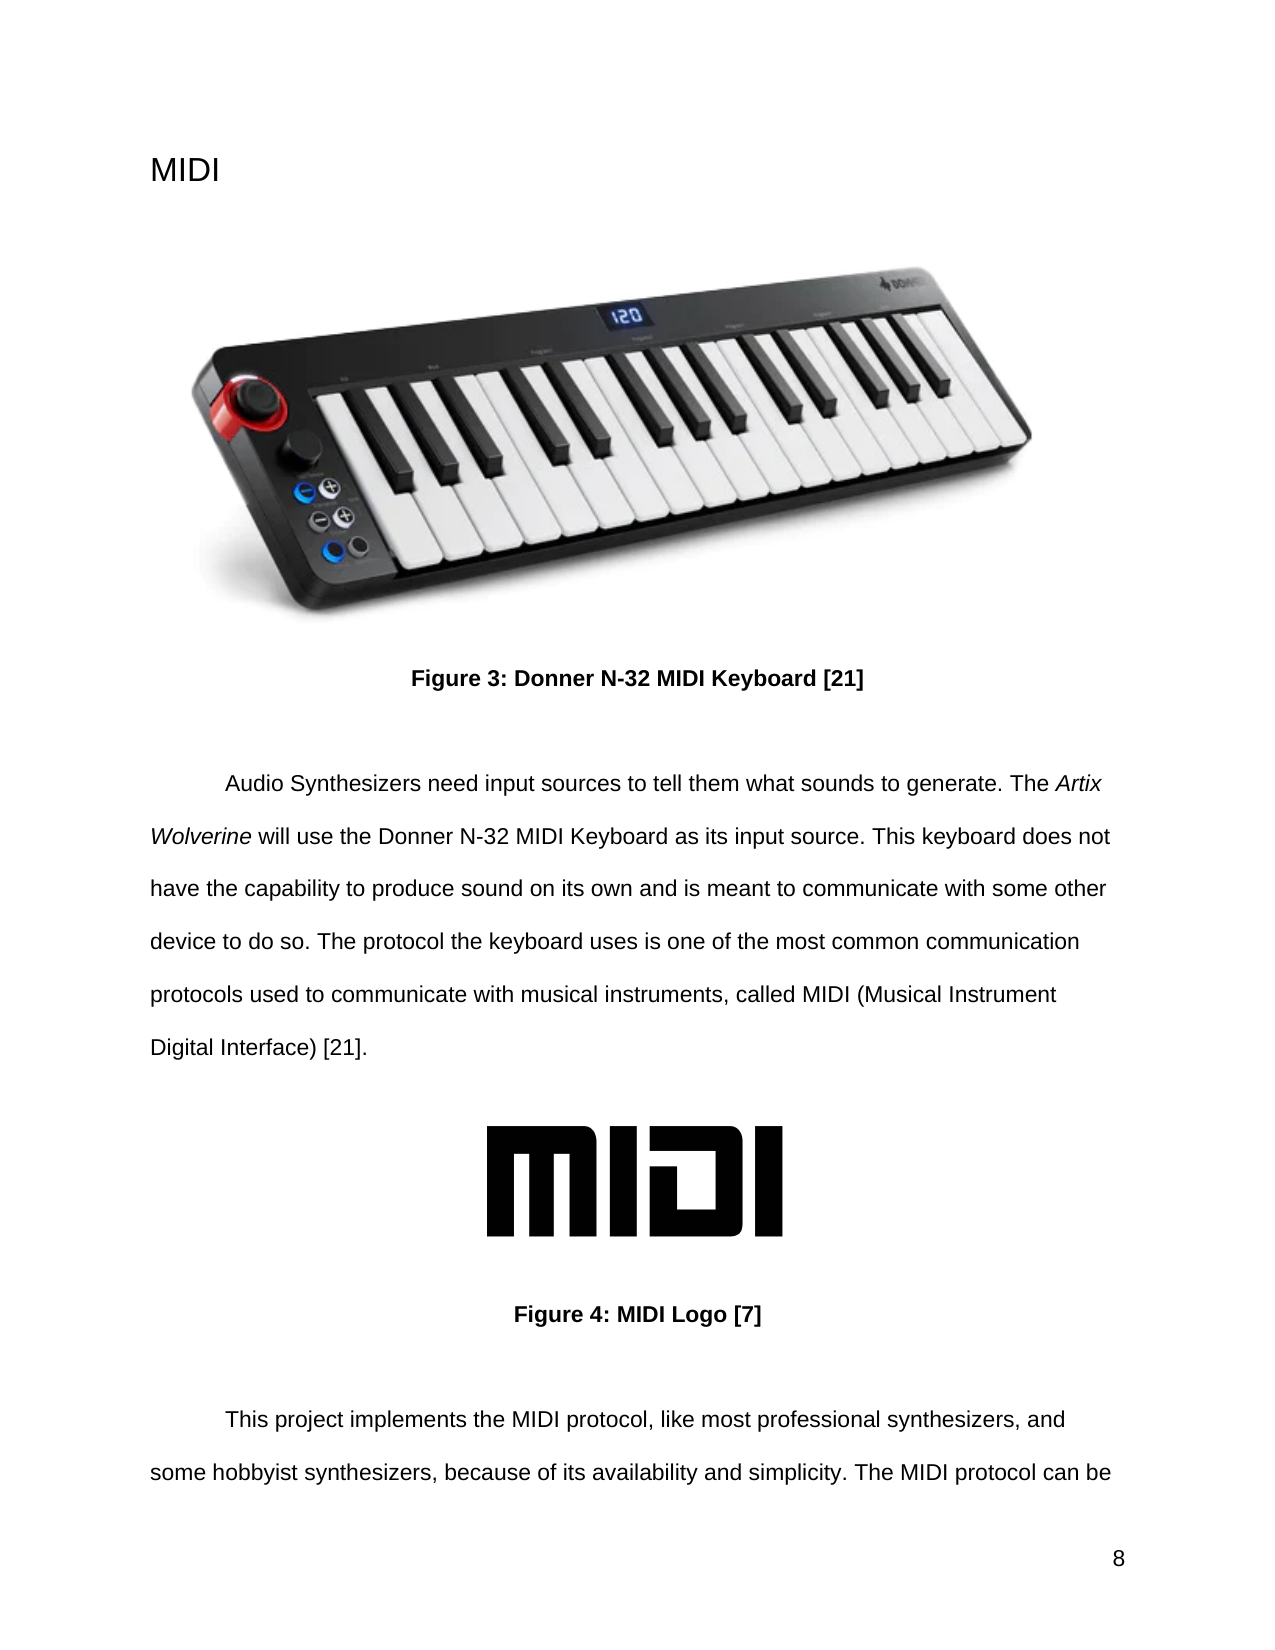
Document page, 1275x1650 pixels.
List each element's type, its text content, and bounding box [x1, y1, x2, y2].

text Figure 3: Donner N-32 MIDI Keyboard [21] [150, 664, 1125, 691]
picture [150, 253, 1088, 639]
picture [430, 1086, 845, 1275]
text Figure 4: MIDI Logo [7] [150, 1301, 1125, 1327]
text Audio Synthesizers need input sources to tell them what sounds to generate. The Artix Wolverine will use the Donner N-32 MIDI Keyboard as its input source. This keyboard does not have the capability to produce sound on its own and is meant to communicate with some other device to do so. The protocol the keyboard uses is one of the most common communication protocols used to communicate with musical instruments, called MIDI (Musical Instrument Digital Interface) [21]. [150, 770, 1125, 1060]
text This project implements the MIDI protocol, like most professional synthesizers, and some hobbyist synthesizers, because of its availability and simplicity. The MIDI protocol can be [150, 1406, 1125, 1485]
subtitle MIDI [150, 150, 1125, 188]
